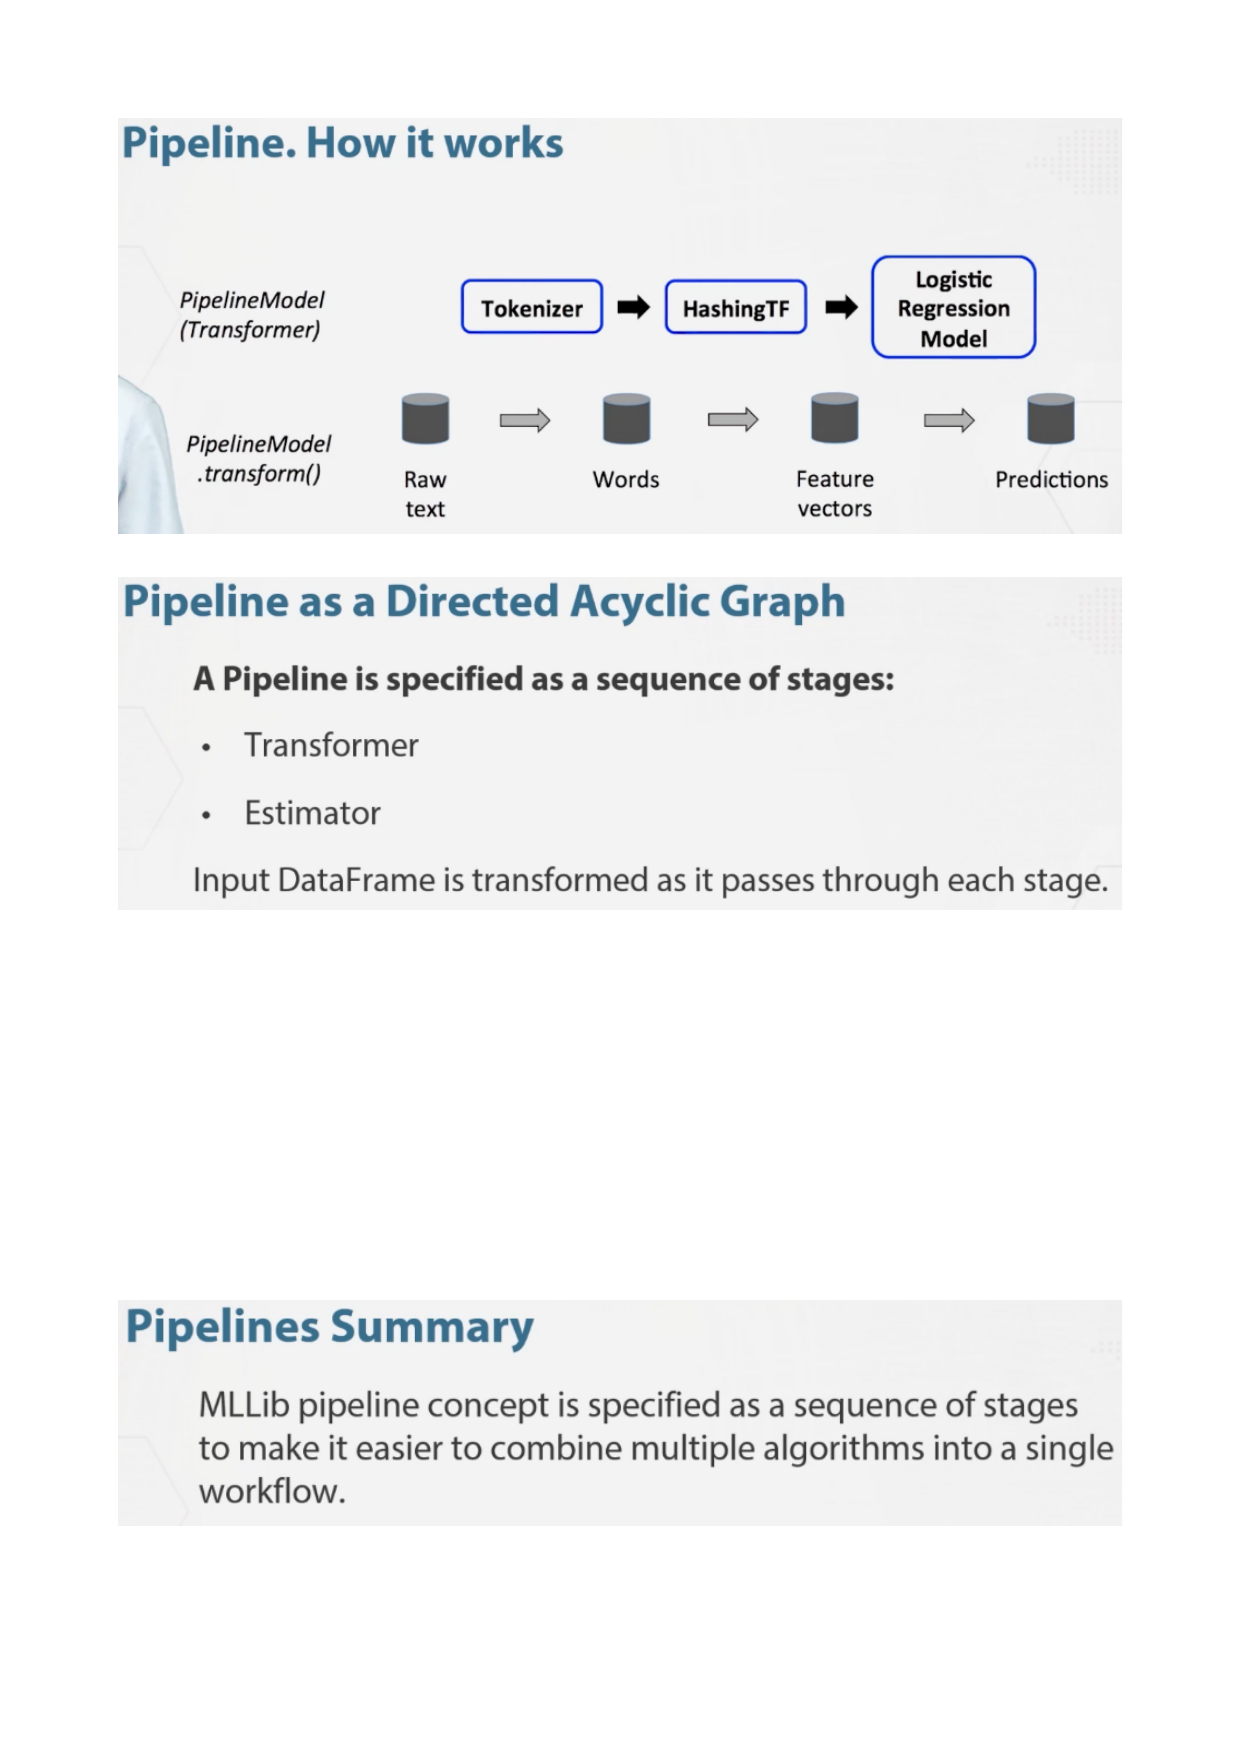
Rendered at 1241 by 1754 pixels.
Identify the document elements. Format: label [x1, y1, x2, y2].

picture [118, 577, 1123, 910]
picture [118, 118, 1123, 534]
picture [118, 1300, 1123, 1526]
